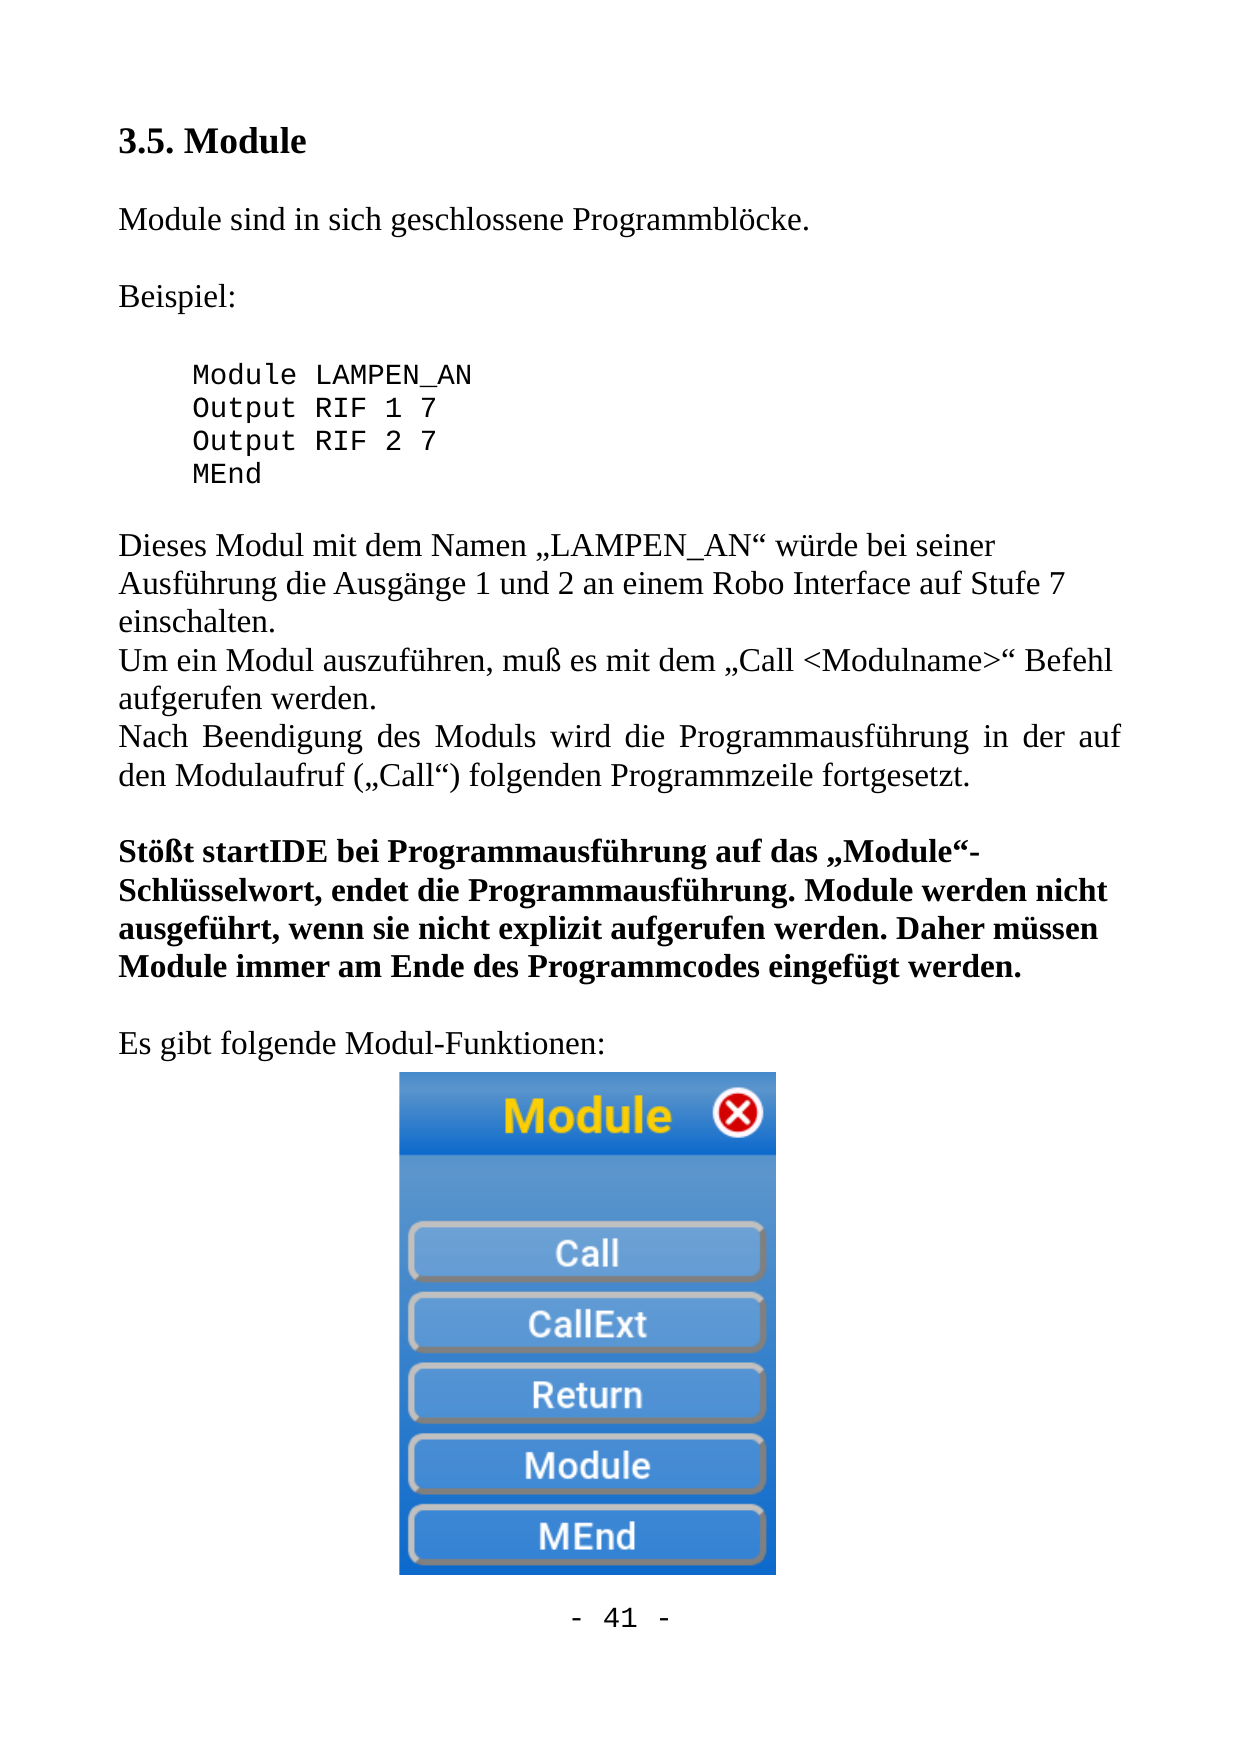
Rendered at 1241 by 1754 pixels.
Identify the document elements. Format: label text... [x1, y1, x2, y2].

text Output RIF 1 7 [118, 393, 1122, 426]
text MEnd [118, 459, 1122, 492]
text Um ein Modul auszuführen, muß es mit dem „Call <Modulname>“ Befehl aufgerufen werden. [118, 640, 1122, 717]
text Beispiel: [118, 276, 1122, 314]
text Stößt startIDE bei Programmausführung auf das „Module“-Schlüsselwort, endet die Programmausführung. Module werden nicht ausgeführt, wenn sie nicht explizit aufgerufen werden. Daher müssen Module immer am Ende des Programmcodes eingefügt werden. [118, 832, 1122, 985]
text Module sind in sich geschlossene Programmblöcke. [118, 199, 1122, 238]
text Output RIF 2 7 [118, 426, 1122, 459]
text 3.5. Module [118, 118, 1122, 161]
picture [399, 1072, 776, 1575]
text Module LAMPEN_AN [118, 353, 1122, 393]
text Nach Beendigung des Moduls wird die Programmausführung in der auf den Modulaufruf („Call“) folgenden Programmzeile fortgesetzt. [118, 717, 1122, 793]
text Dieses Modul mit dem Namen „LAMPEN_AN“ würde bei seiner Ausführung die Ausgänge 1 und 2 an einem Robo Interface auf Stufe 7 einschalten. [118, 525, 1122, 640]
text Es gibt folgende Modul-Funktionen: [118, 1023, 1122, 1062]
